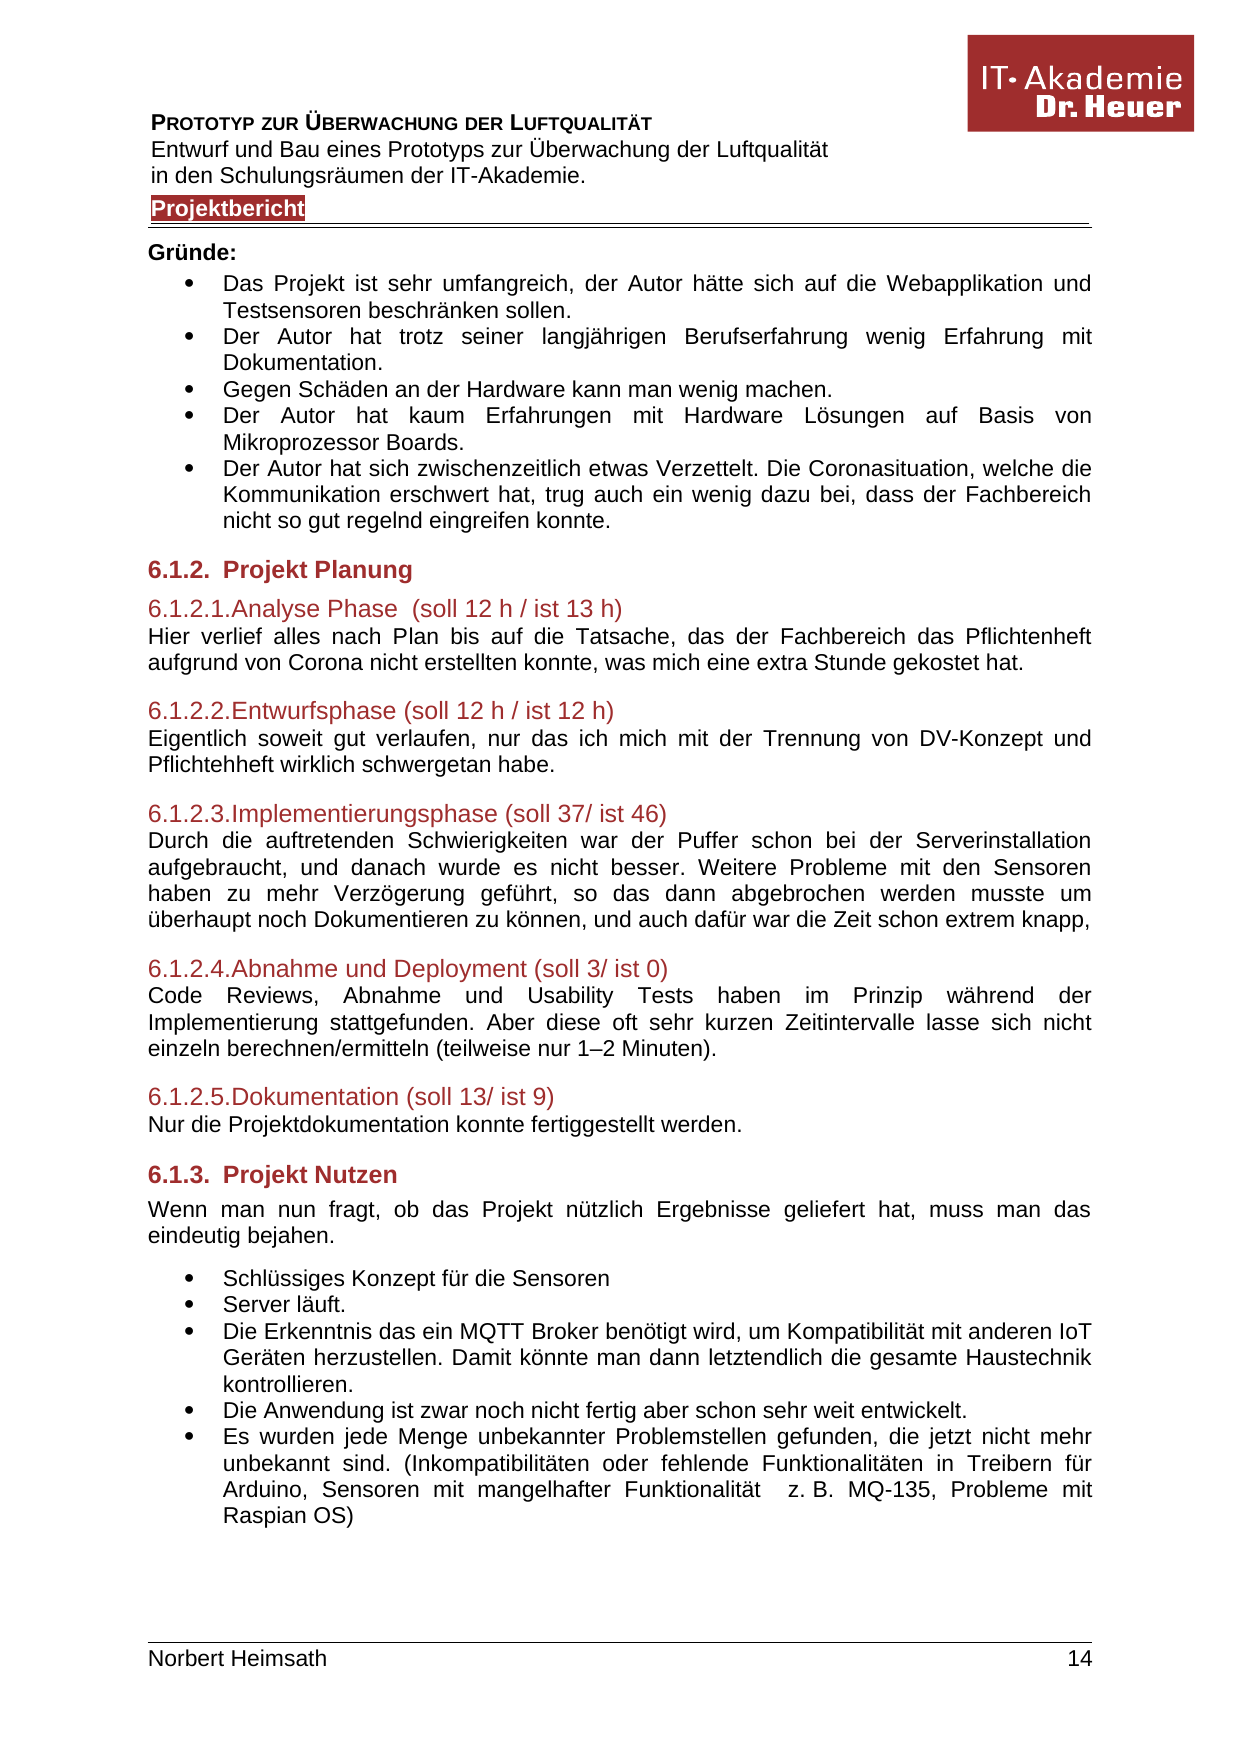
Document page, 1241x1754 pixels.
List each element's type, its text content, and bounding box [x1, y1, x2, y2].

list Gegen Schäden an der Hardware kann man wenig machen. [185, 376, 1092, 402]
list Die Anwendung ist zwar noch nicht fertig aber schon sehr weit entwickelt. [185, 1397, 1092, 1423]
text Gründe: [148, 239, 1092, 266]
list Server läuft. [185, 1291, 1092, 1318]
list Das Projekt ist sehr umfangreich, der Autor hätte sich auf die Webapplikation und Testsensoren beschränken sollen. [185, 270, 1092, 323]
list Der Autor hat kaum Erfahrungen mit Hardware Lösungen auf Basis von Mikroprozessor Boards. [185, 402, 1092, 455]
subtitle Abnahme und Deployment (soll 3/ ist 0) [148, 954, 1092, 982]
text Durch die auftretenden Schwierigkeiten war der Puffer schon bei der Serverinstallation aufgebraucht, und danach wurde es nicht besser. Weitere Probleme mit den Sensoren haben zu mehr Verzögerung geführt, so das dann abgebrochen werden musste um überhaupt noch Dokumentieren zu können, und auch dafür war die Zeit schon extrem knapp, [148, 827, 1092, 933]
list Schlüssiges Konzept für die Sensoren [185, 1265, 1092, 1291]
list Der Autor hat sich zwischenzeitlich etwas Verzettelt. Die Coronasituation, welche die Kommunikation erschwert hat, trug auch ein wenig dazu bei, dass der Fachbereich nicht so gut regelnd eingreifen konnte. [185, 455, 1092, 534]
text Wenn man nun fragt, ob das Projekt nützlich Ergebnisse geliefert hat, muss man das eindeutig bejahen. [148, 1196, 1092, 1248]
subtitle Projekt Nutzen [148, 1161, 1092, 1189]
list Der Autor hat trotz seiner langjährigen Berufserfahrung wenig Erfahrung mit Dokumentation. [185, 323, 1092, 376]
text Code Reviews, Abnahme und Usability Tests haben im Prinzip während der Implementierung stattgefunden. Aber diese oft sehr kurzen Zeitintervalle lasse sich nicht einzeln berechnen/ermitteln (teilweise nur 1–2 Minuten). [148, 982, 1092, 1061]
list Die Erkenntnis das ein MQTT Broker benötigt wird, um Kompatibilität mit anderen IoT Geräten herzustellen. Damit könnte man dann letztendlich die gesamte Haustechnik kontrollieren. [185, 1318, 1092, 1397]
subtitle Dokumentation (soll 13/ ist 9) [148, 1082, 1092, 1111]
text Hier verlief alles nach Plan bis auf die Tatsache, das der Fachbereich das Pflichtenheft aufgrund von Corona nicht erstellten konnte, was mich eine extra Stunde gekostet hat. [148, 623, 1092, 676]
subtitle Projekt Planung [148, 555, 1092, 583]
subtitle Entwurfsphase (soll 12 h / ist 12 h) [148, 696, 1092, 725]
text Nur die Projektdokumentation konnte fertiggestellt werden. [148, 1111, 1092, 1137]
subtitle Implementierungsphase (soll 37/ ist 46) [148, 799, 1092, 827]
subtitle Analyse Phase (soll 12 h / ist 13 h) [148, 594, 1092, 623]
text Eigentlich soweit gut verlaufen, nur das ich mich mit der Trennung von DV-Konzept und Pflichtehheft wirklich schwergetan habe. [148, 725, 1092, 778]
list Es wurden jede Menge unbekannter Problemstellen gefunden, die jetzt nicht mehr unbekannt sind. (Inkompatibilitäten oder fehlende Funktionalitäten in Treibern für Arduino, Sensoren mit mangelhafter Funktionalität z. B. MQ-135, Probleme mit Raspian OS) [185, 1423, 1092, 1529]
